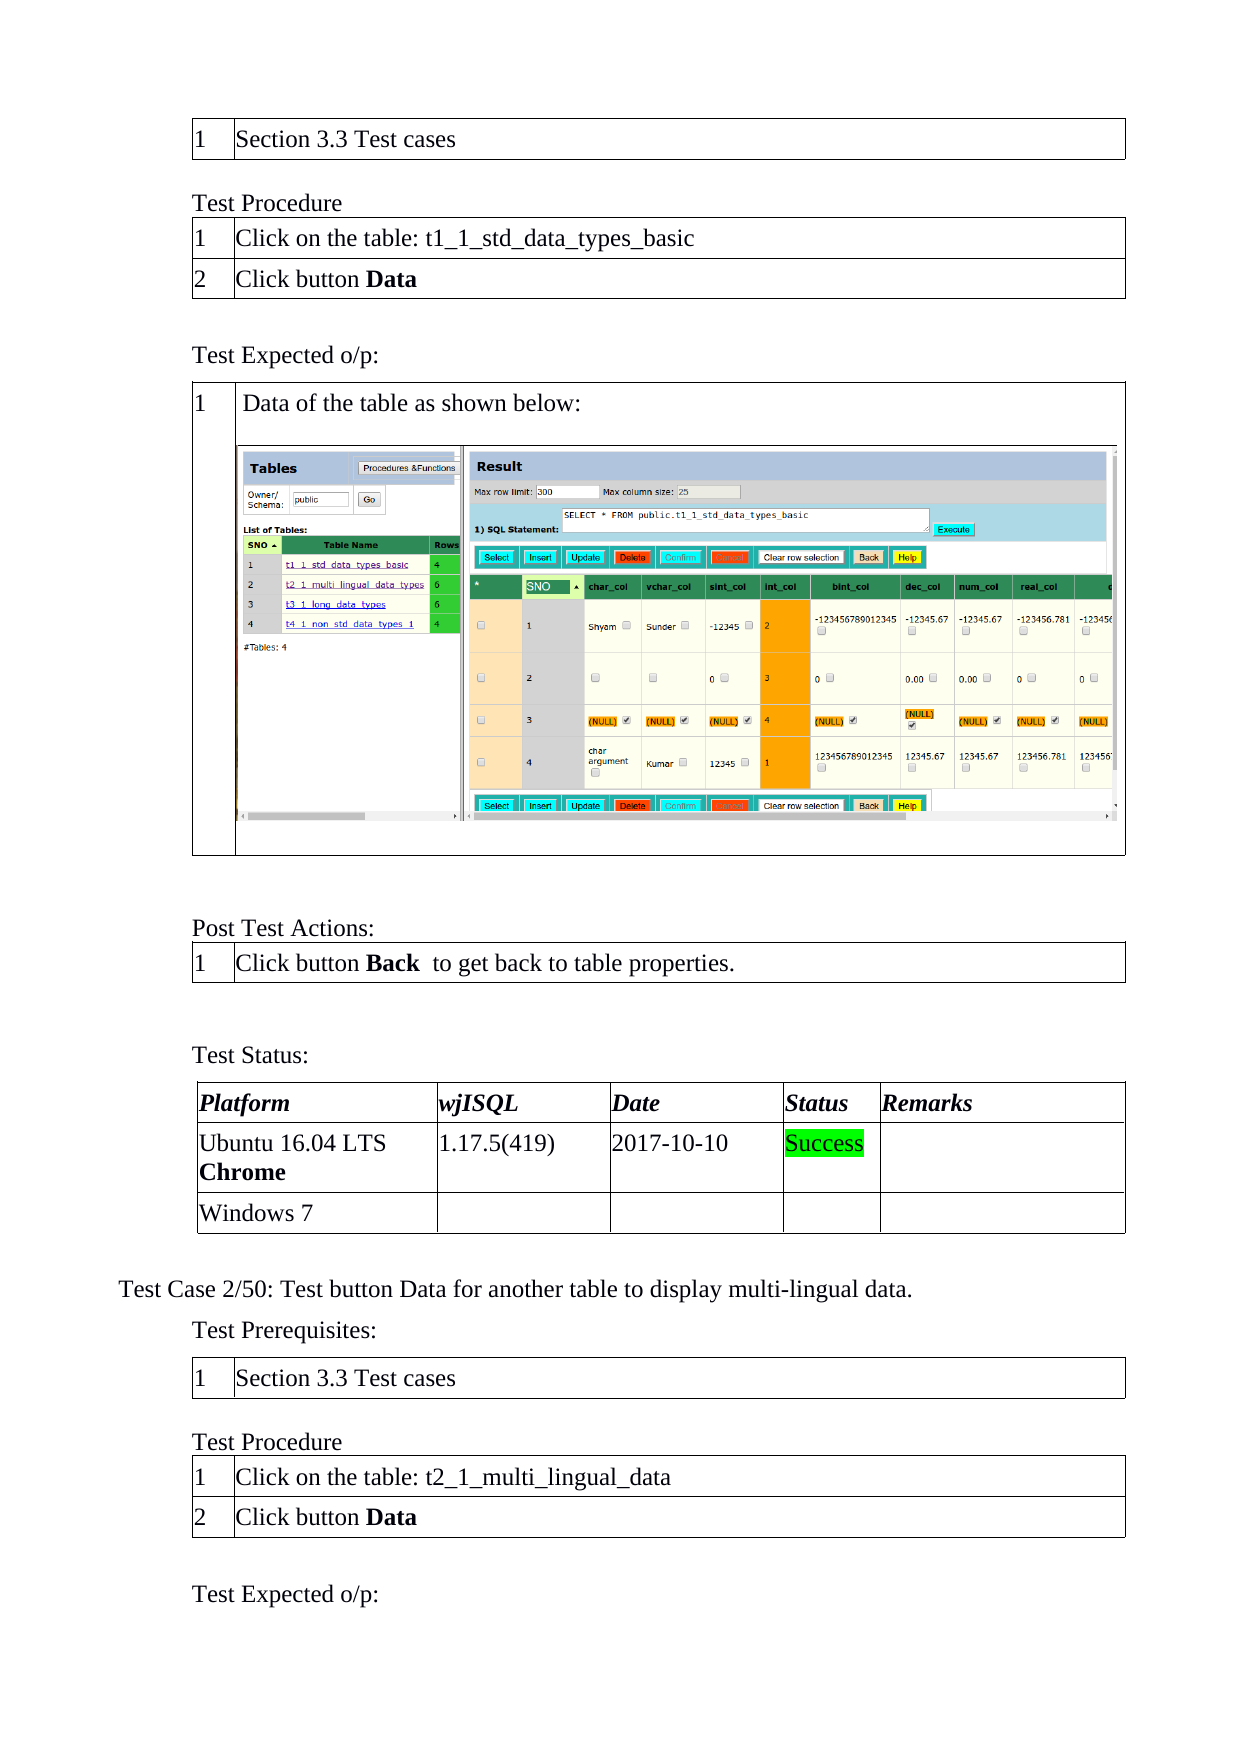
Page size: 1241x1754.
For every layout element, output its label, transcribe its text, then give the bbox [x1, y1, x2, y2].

table_cell Click button Data [235, 1497, 1125, 1537]
table_header Date [611, 1083, 783, 1122]
table_header Platform [198, 1083, 437, 1122]
text Test Procedure [118, 1427, 1122, 1455]
table_cell [881, 1122, 1125, 1192]
table_header 1 [193, 383, 235, 855]
text Test Status: [118, 1040, 1122, 1069]
table_header 1 [193, 1456, 234, 1496]
table_cell [611, 1193, 783, 1232]
table_cell [784, 1193, 880, 1232]
table_header Remarks [881, 1083, 1125, 1122]
table_cell Click button Data [235, 259, 1125, 298]
table_cell [881, 1192, 1125, 1232]
table_cell [438, 1193, 610, 1232]
table_header Data of the table as shown below: [236, 383, 1125, 855]
table_header Click on the table: t2_1_multi_lingual_data [235, 1456, 1125, 1496]
text Test Case 2/50: Test button Data for another table to display multi-lingual data. [118, 1274, 1122, 1303]
picture [236, 445, 1117, 821]
text Test Expected o/p: [118, 340, 1122, 369]
text Test Expected o/p: [118, 1579, 1122, 1607]
table_cell Ubuntu 16.04 LTS Chrome [198, 1123, 437, 1192]
table_cell 2 [193, 259, 234, 298]
table_cell 1.17.5(419) [438, 1123, 610, 1192]
text Test Procedure [118, 188, 1122, 217]
table_header 1 [193, 1358, 234, 1397]
text Test Prerequisites: [118, 1315, 1122, 1344]
table_header Click on the table: t1_1_std_data_types_basic [235, 218, 1125, 258]
table_header Status [784, 1083, 880, 1122]
table_cell 2 [193, 1497, 234, 1537]
table_header 1 [193, 119, 234, 159]
table_header Section 3.3 Test cases [235, 119, 1125, 159]
table_header 1 [193, 218, 234, 258]
text Post Test Actions: [118, 913, 1122, 941]
table_header wjISQL [438, 1083, 610, 1122]
table_header Click button Back to get back to table properties. [235, 943, 1125, 982]
table_cell Success [784, 1123, 880, 1192]
table_cell Windows 7 [198, 1193, 437, 1232]
table_cell 2017-10-10 [611, 1123, 783, 1192]
table_header 1 [193, 943, 234, 982]
table_header Section 3.3 Test cases [235, 1358, 1125, 1397]
